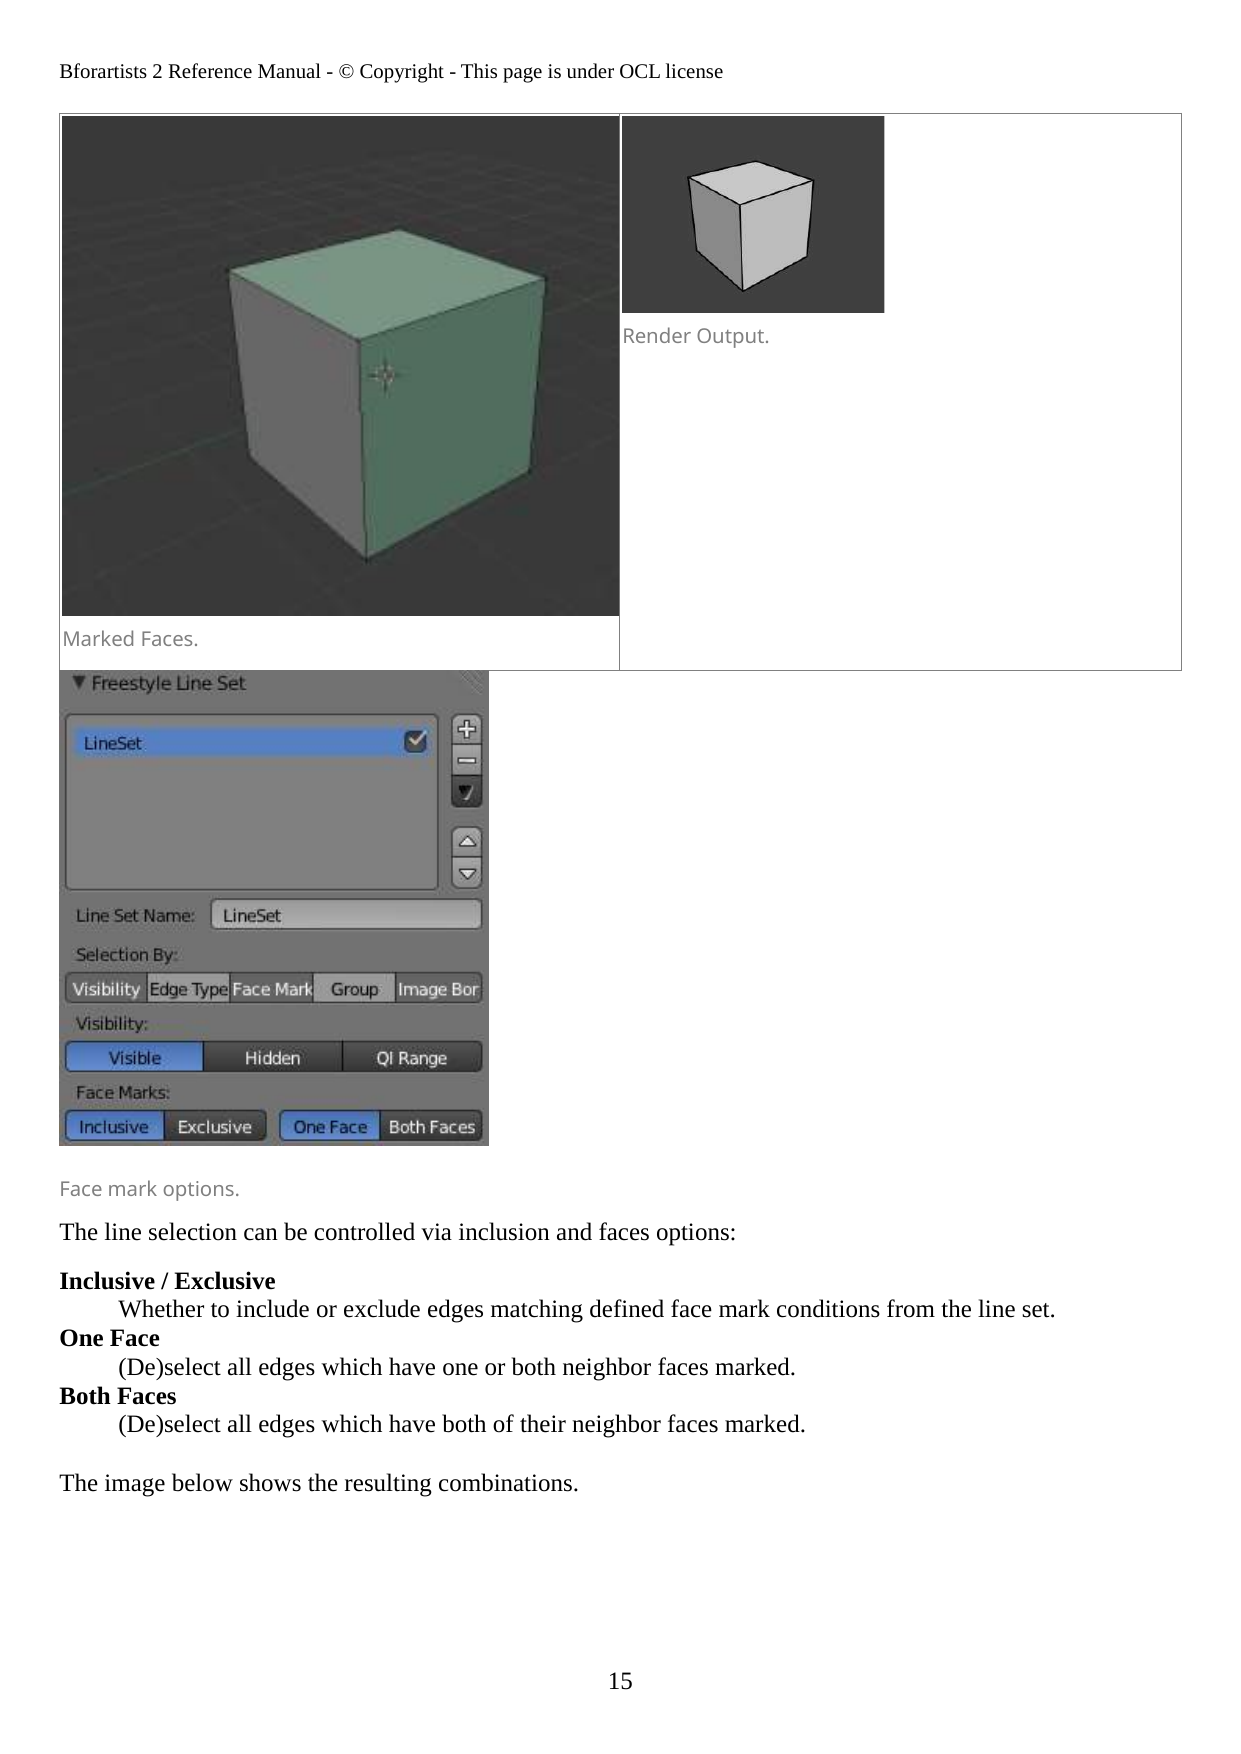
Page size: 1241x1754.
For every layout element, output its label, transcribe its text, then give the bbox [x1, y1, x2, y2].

table_header Render Output. [620, 114, 1181, 670]
text The line selection can be controlled via inclusion and faces options: [59, 1217, 1181, 1246]
list (De)select all edges which have one or both neighbor faces marked. [118, 1352, 1181, 1381]
text Face mark options. [59, 1171, 1181, 1202]
picture [62, 116, 620, 616]
subtitle One Face [59, 1323, 1181, 1352]
list (De)select all edges which have both of their neighbor faces marked. [118, 1409, 1181, 1438]
table_header Marked Faces. [60, 114, 619, 670]
picture [59, 670, 489, 1146]
subtitle Inclusive / Exclusive [59, 1266, 1181, 1294]
list Whether to include or exclude edges matching defined face mark conditions from the line set. [118, 1294, 1181, 1323]
subtitle Both Faces [59, 1381, 1181, 1409]
text The image below shows the resulting combinations. [59, 1468, 1181, 1497]
picture [622, 116, 885, 313]
